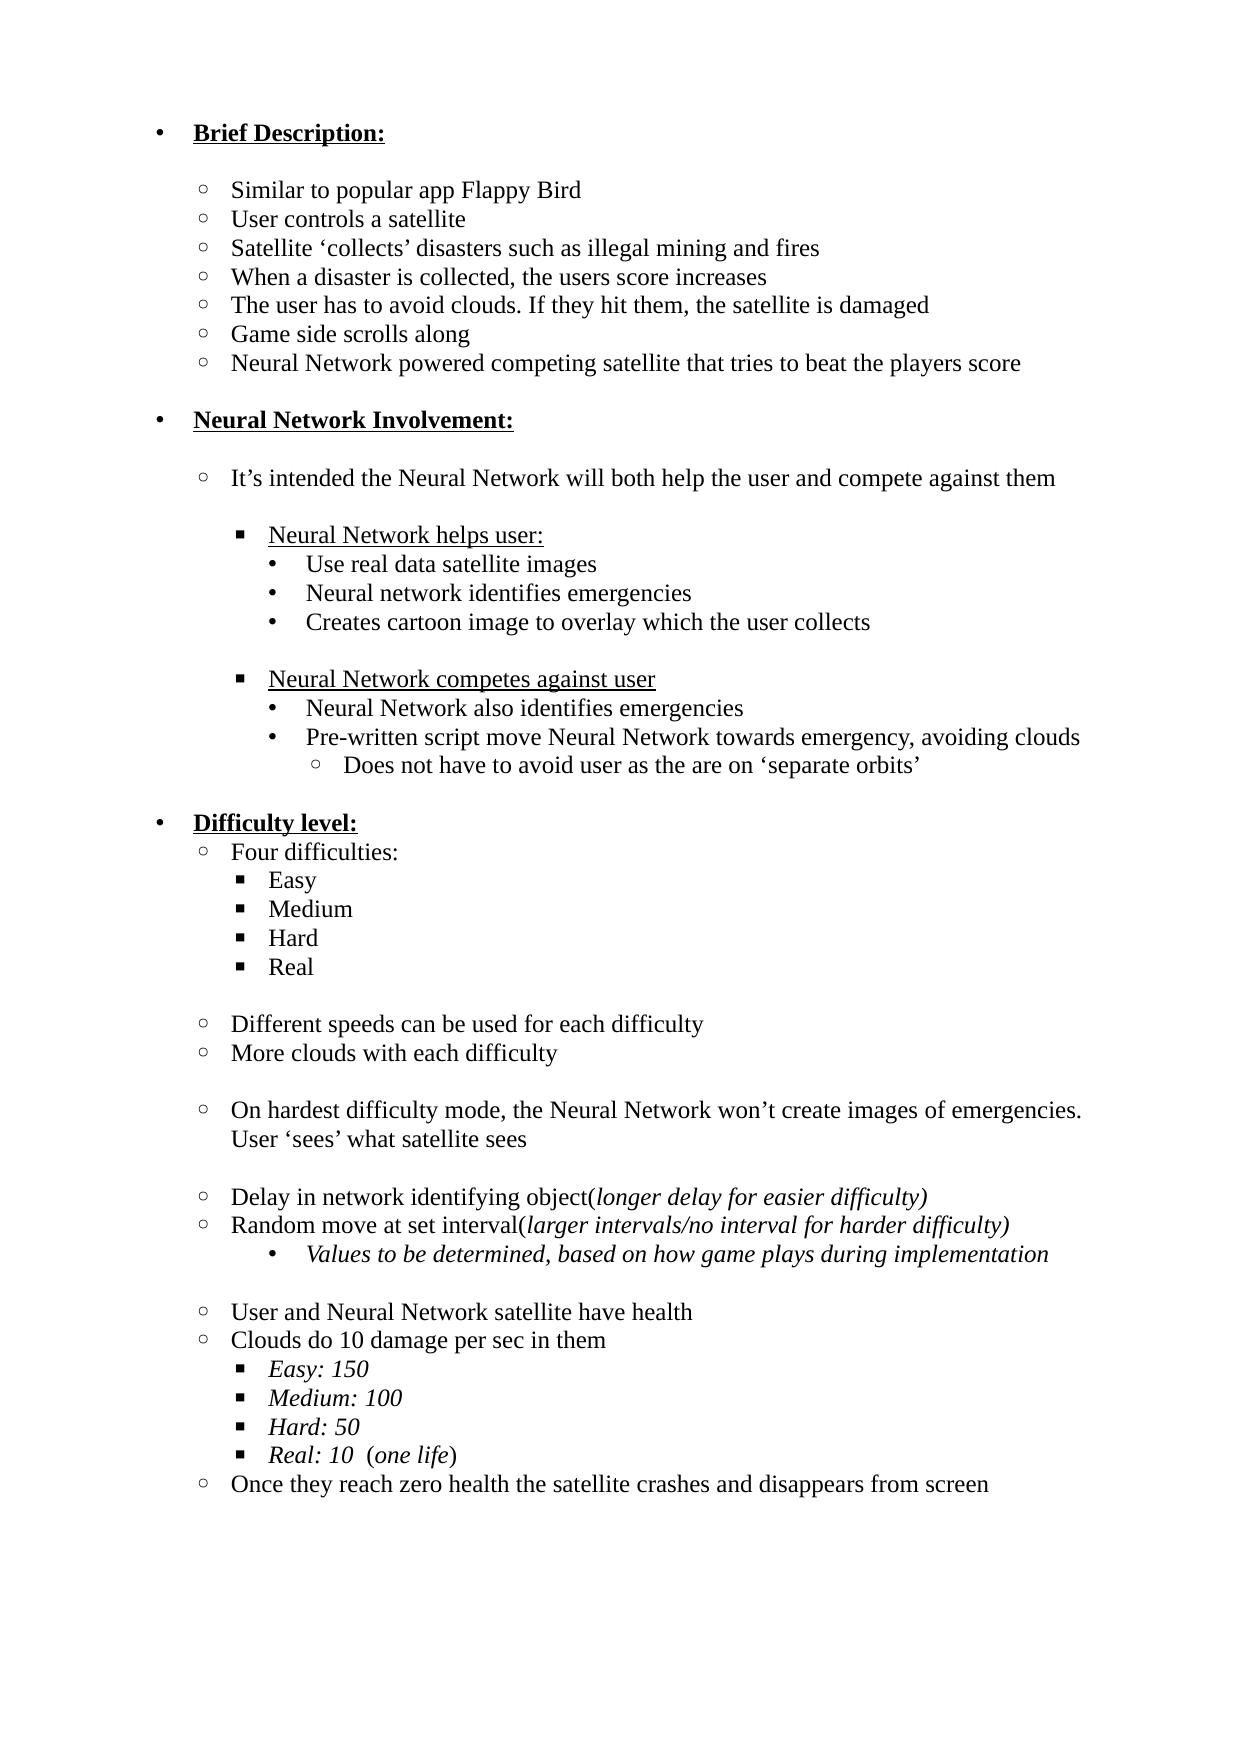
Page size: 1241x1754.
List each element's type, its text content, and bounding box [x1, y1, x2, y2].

list The user has to avoid clouds. If they hit them, the satellite is damaged [193, 291, 1122, 319]
list It’s intended the Neural Network will both help the user and compete against them [193, 463, 1122, 492]
list Use real data satellite images [268, 549, 1122, 578]
list Random move at set interval(larger intervals/no interval for harder difficulty) [193, 1211, 1122, 1239]
list Medium [231, 894, 1122, 923]
list Difficulty level: [156, 808, 1122, 837]
list Once they reach zero health the satellite crashes and disappears from screen [193, 1469, 1122, 1498]
list Neural Network helps user: [231, 521, 1122, 549]
list Different speeds can be used for each difficulty [193, 1009, 1122, 1038]
list Neural network identifies emergencies [268, 578, 1122, 607]
list Creates cartoon image to overlay which the user collects [268, 607, 1122, 636]
list More clouds with each difficulty [193, 1038, 1122, 1067]
list Similar to popular app Flappy Bird [193, 176, 1122, 204]
list Satellite ‘collects’ disasters such as illegal mining and fires [193, 233, 1122, 262]
list Pre-written script move Neural Network towards emergency, avoiding clouds [268, 722, 1122, 751]
list On hardest difficulty mode, the Neural Network won’t create images of emergencies. User ‘sees’ what satellite sees [193, 1096, 1122, 1153]
list Does not have to avoid user as the are on ‘separate orbits’ [306, 751, 1122, 779]
list When a disaster is collected, the users score increases [193, 262, 1122, 291]
list Game side scrolls along [193, 319, 1122, 348]
list Neural Network also identifies emergencies [268, 693, 1122, 722]
list Values to be determined, based on how game plays during implementation [268, 1239, 1122, 1268]
list Real: 10 (one life) [231, 1441, 1122, 1469]
list Neural Network powered competing satellite that tries to beat the players score [193, 348, 1122, 377]
list Hard [231, 923, 1122, 952]
list User and Neural Network satellite have health [193, 1297, 1122, 1326]
list Real [231, 952, 1122, 981]
list Hard: 50 [231, 1412, 1122, 1441]
list Medium: 100 [231, 1383, 1122, 1412]
list Neural Network Involvement: [156, 406, 1122, 434]
list Neural Network competes against user [231, 664, 1122, 693]
list Four difficulties: [193, 837, 1122, 866]
list Brief Description: [156, 118, 1122, 147]
list Delay in network identifying object(longer delay for easier difficulty) [193, 1182, 1122, 1211]
list Clouds do 10 damage per sec in them [193, 1326, 1122, 1354]
list Easy [231, 866, 1122, 894]
list Easy: 150 [231, 1354, 1122, 1383]
list User controls a satellite [193, 204, 1122, 233]
